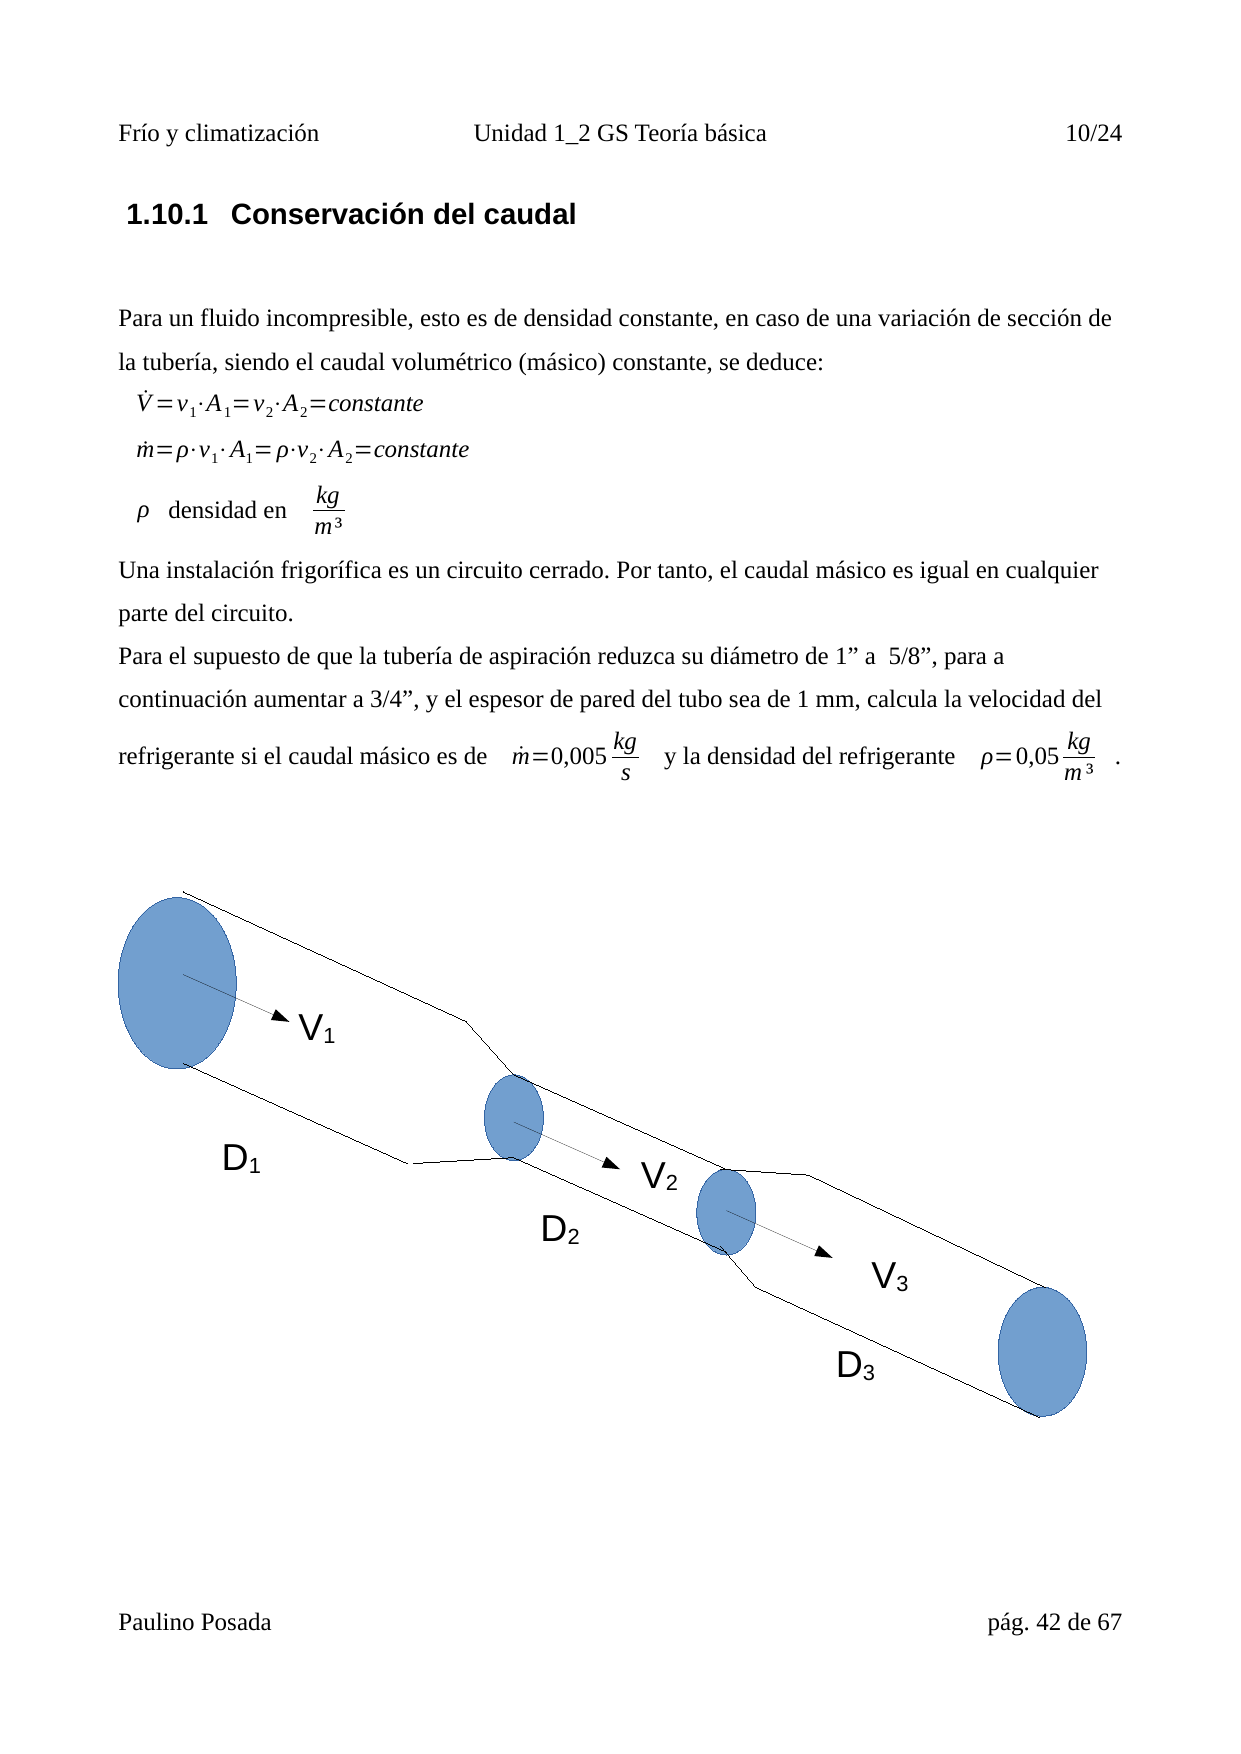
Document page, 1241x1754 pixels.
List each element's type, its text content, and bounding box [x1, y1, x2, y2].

text Una instalación frigorífica es un circuito cerrado. Por tanto, el caudal másico es igual en cualquier parte del circuito. [118, 555, 1122, 627]
text densidad en [118, 481, 1122, 540]
text Para un fluido incompresible, esto es de densidad constante, en caso de una variación de sección de la tubería, siendo el caudal volumétrico (másico) constante, se deduce: [118, 303, 1122, 375]
text Para el supuesto de que la tubería de aspiración reduzca su diámetro de 1” a 5/8”, para a continuación aumentar a 3/4”, y el espesor de pared del tubo sea de 1 mm, calcula la velocidad del refrigerante si el caudal másico es de y la densidad del refrigerante . [118, 641, 1122, 786]
subtitle Conservación del caudal [118, 197, 1122, 231]
